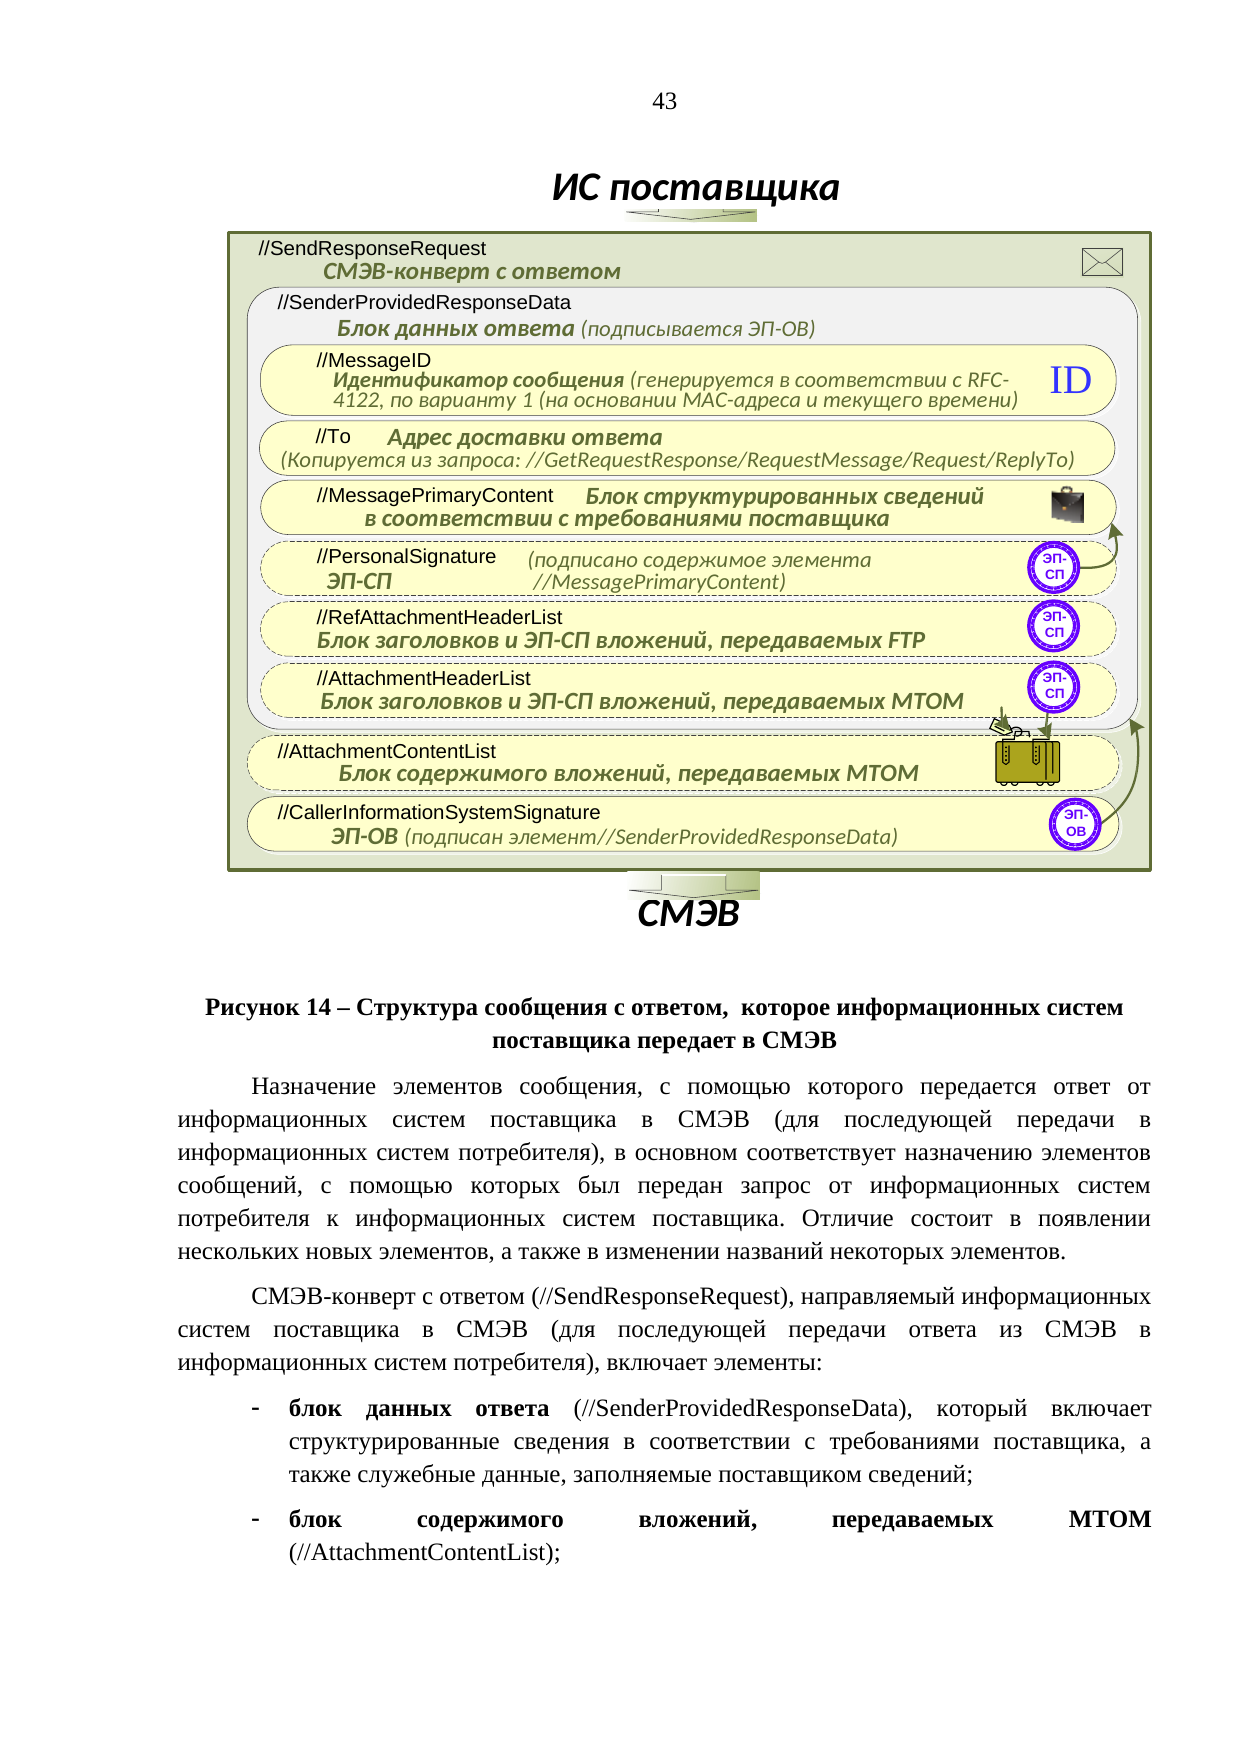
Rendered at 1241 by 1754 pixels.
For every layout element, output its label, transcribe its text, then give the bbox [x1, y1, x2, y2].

text СМЭВ-конверт с ответом (//SendResponseRequest), направляемый информационных систем поставщика в СМЭВ (для последующей передачи ответа из СМЭВ в информационных систем потребителя), включает элементы: [177, 1281, 1152, 1376]
list блок данных ответа (//SenderProvidedResponseData), который включает структурированные сведения в соответствии с требованиями поставщика, а также служебные данные, заполняемые поставщиком сведений; [251, 1393, 1152, 1488]
list блок содержимого вложений, передаваемых MTOM (//AttachmentContentList); [251, 1504, 1152, 1566]
text Назначение элементов сообщения, с помощью которого передается ответ от информационных систем поставщика в СМЭВ (для последующей передачи в информационных систем потребителя), в основном соответствует назначению элементов сообщений, с помощью которых был передан запрос от информационных систем потребителя к информационных систем поставщика. Отличие состоит в появлении нескольких новых элементов, а также в изменении названий некоторых элементов. [177, 1071, 1152, 1264]
text Рисунок 14 – Структура сообщения с ответом, которое информационных систем поставщика передает в СМЭВ [177, 118, 1152, 1054]
